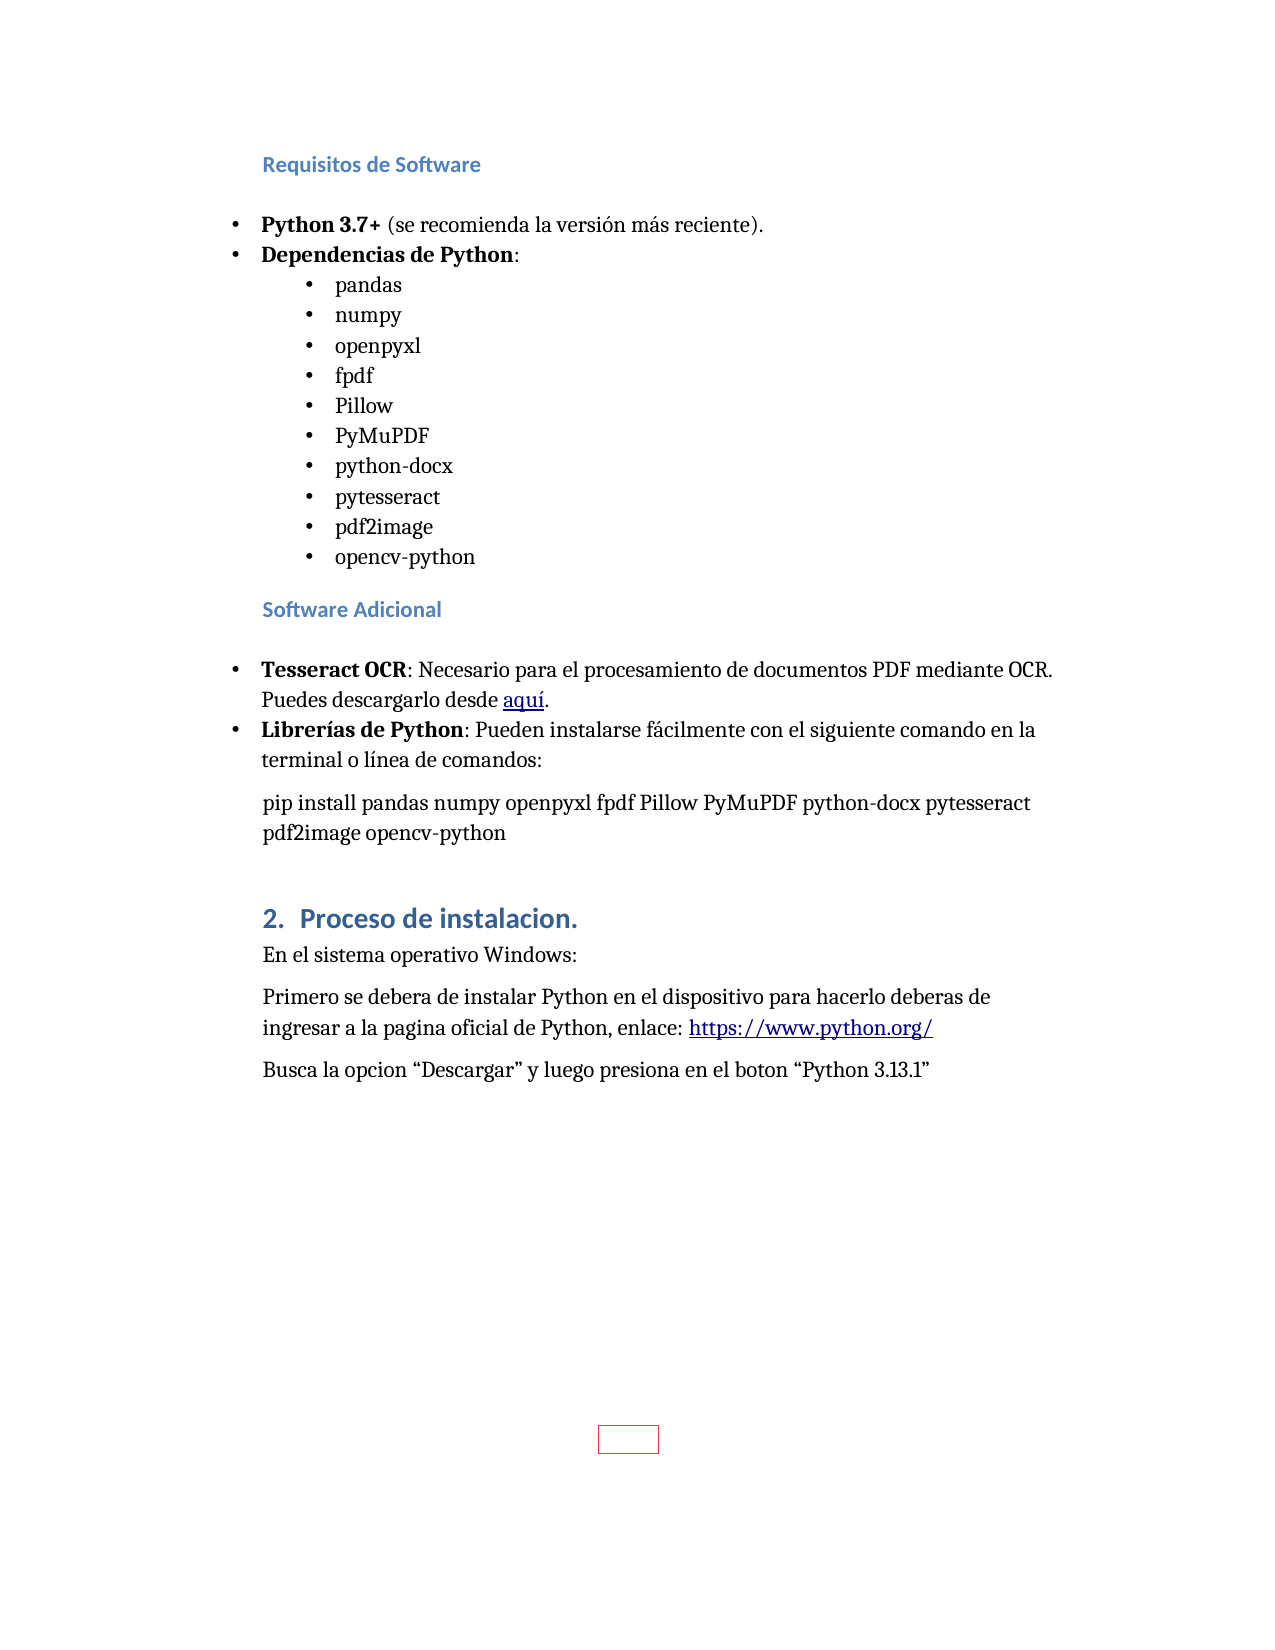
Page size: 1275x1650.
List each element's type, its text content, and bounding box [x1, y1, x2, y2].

list opencv-python [305, 544, 1087, 570]
list pdf2image [305, 514, 1087, 540]
list Python 3.7+ (se recomienda la versión más reciente). [232, 212, 1087, 238]
list Pillow [305, 393, 1087, 419]
list pandas [305, 272, 1087, 298]
subtitle Requisitos de Software [187, 150, 1087, 178]
list python-docx [305, 453, 1087, 480]
list PyMuPDF [305, 423, 1087, 449]
text Busca la opcion “Descargar” y luego presiona en el boton “Python 3.13.1” [187, 1057, 1087, 1083]
text pip install pandas numpy openpyxl fpdf Pillow PyMuPDF python-docx pytesseract pdf2image opencv-python [187, 790, 1087, 847]
list openpyxl [305, 332, 1087, 359]
list pytesseract [305, 483, 1087, 510]
text Primero se debera de instalar Python en el dispositivo para hacerlo deberas de ingresar a la pagina oficial de Python, enlace: https://www.python.org/ [187, 984, 1087, 1041]
list Librerías de Python: Pueden instalarse fácilmente con el siguiente comando en la terminal o línea de comandos: [232, 717, 1087, 774]
list Dependencias de Python: [232, 242, 1087, 268]
subtitle Proceso de instalacion. [262, 900, 1087, 936]
list fpdf [305, 363, 1087, 389]
list numpy [305, 302, 1087, 329]
text En el sistema operativo Windows: [187, 941, 1087, 968]
subtitle Software Adicional [187, 595, 1087, 623]
list Tesseract OCR: Necesario para el procesamiento de documentos PDF mediante OCR. Puedes descargarlo desde aquí. [232, 657, 1087, 713]
